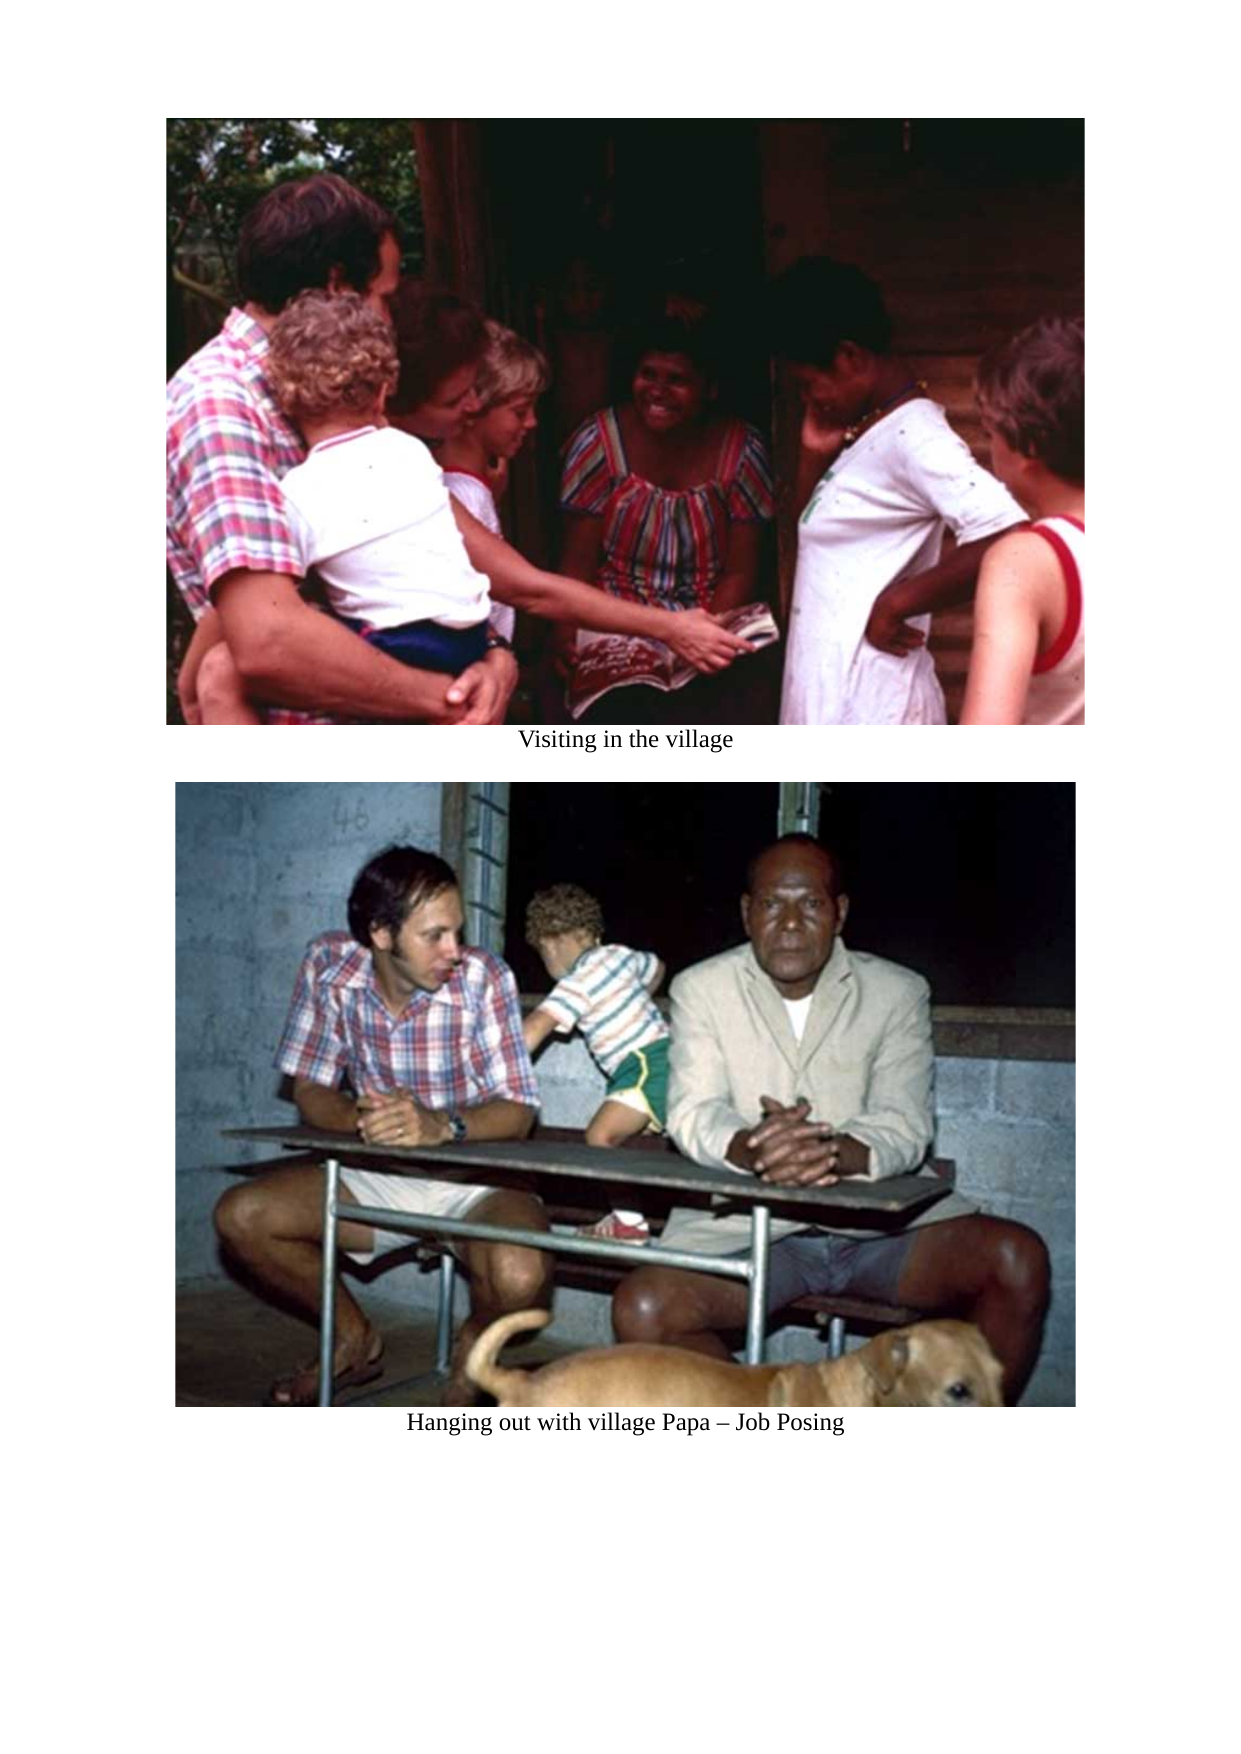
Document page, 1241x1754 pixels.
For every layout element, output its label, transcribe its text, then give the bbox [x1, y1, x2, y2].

table_header [138, 119, 166, 724]
table_header [138, 782, 175, 1407]
table_cell Hanging out with village Papa – Job Posing [138, 1407, 1113, 1436]
table_header [1085, 119, 1113, 724]
table_cell Visiting in the village [138, 724, 1113, 753]
picture [175, 782, 1076, 1407]
picture [166, 118, 1085, 725]
table_header [1076, 782, 1113, 1407]
